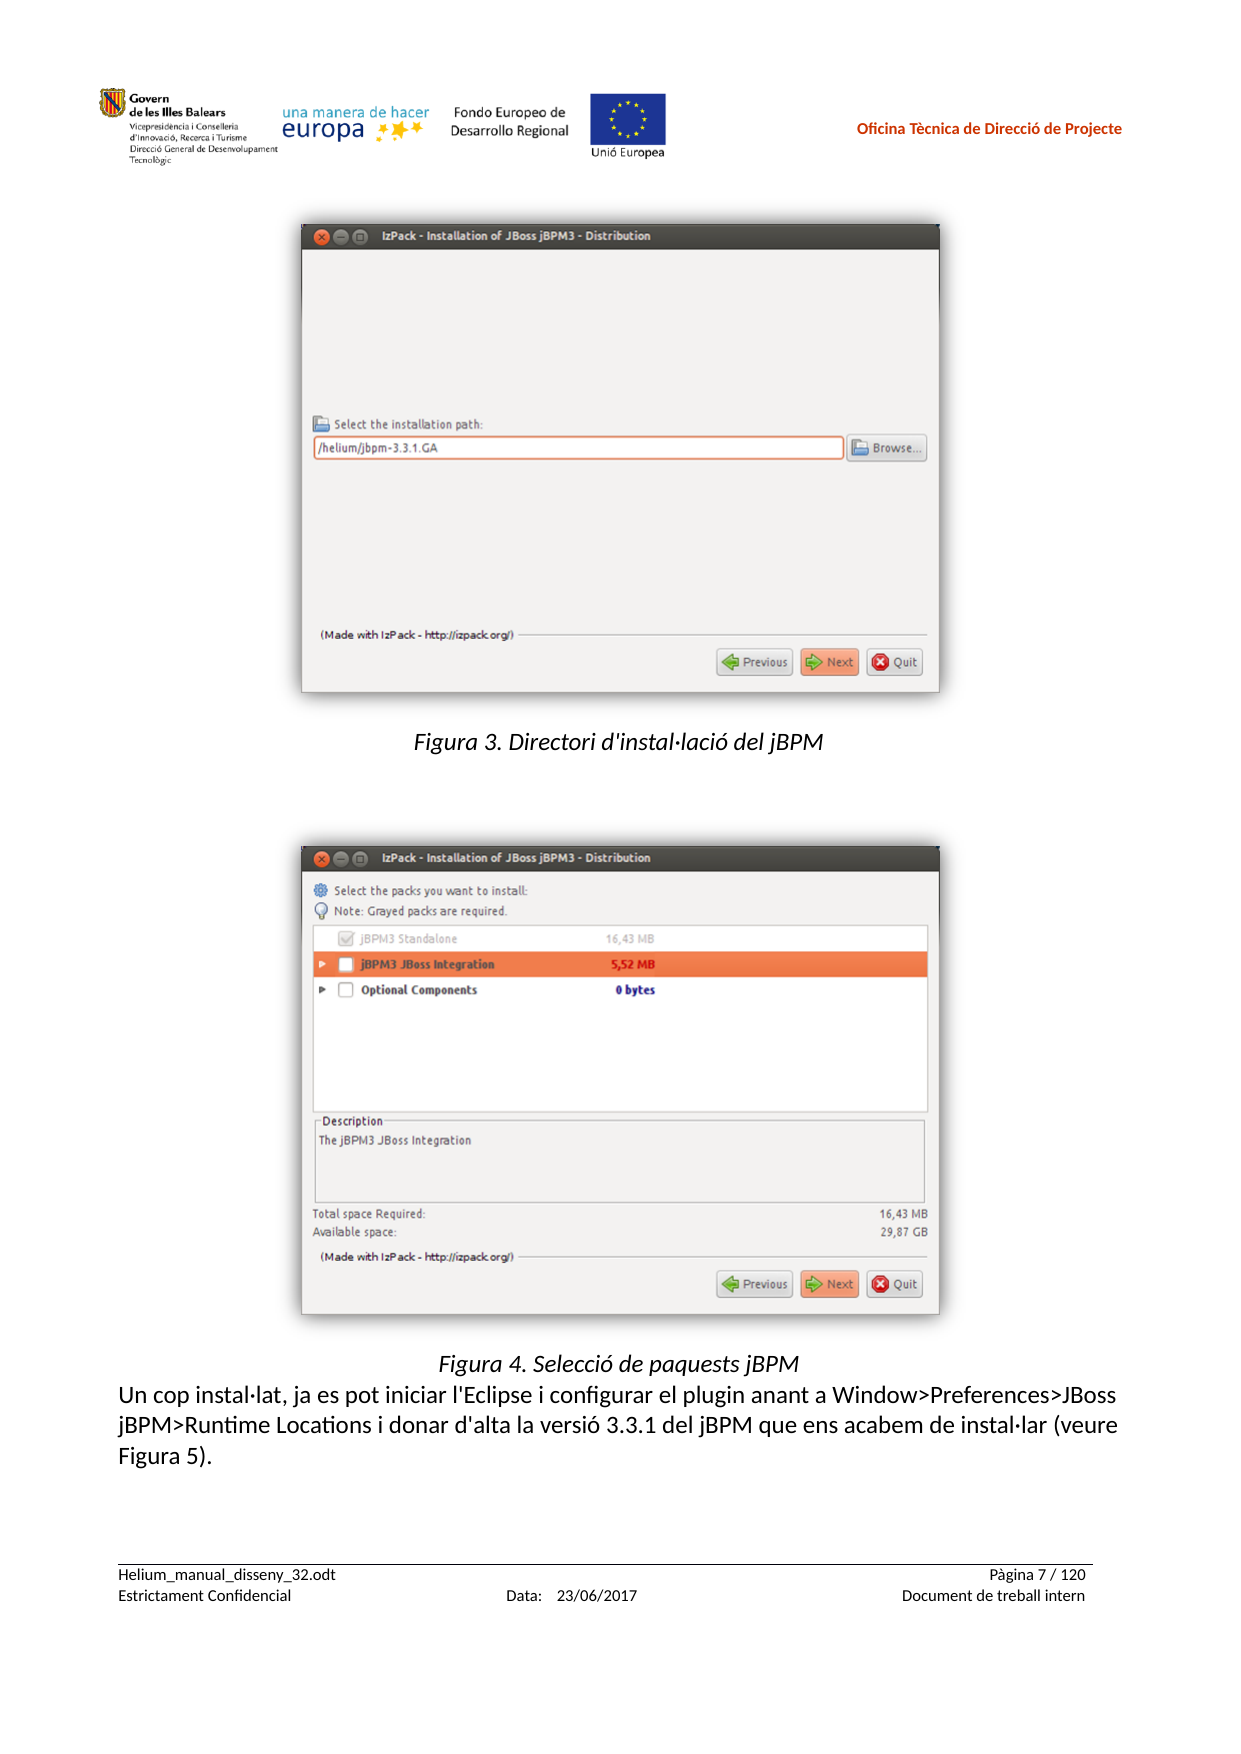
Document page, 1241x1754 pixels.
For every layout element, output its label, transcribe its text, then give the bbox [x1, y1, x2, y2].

picture [267, 812, 974, 1349]
picture [267, 190, 974, 727]
text Un cop instal·lat, ja es pot iniciar l'Eclipse i configurar el plugin anant a Window>Preferences>JBoss jBPM>Runtime Locations i donar d'alta la versió 3.3.1 del jBPM que ens acabem de instal·lar (veure Figura 5). [118, 800, 1122, 1471]
text Figura 4. Selecció de paquests jBPM [267, 1349, 973, 1379]
picture [99, 87, 668, 166]
text Figura 3. Directori d'instal·lació del jBPM [267, 727, 973, 757]
